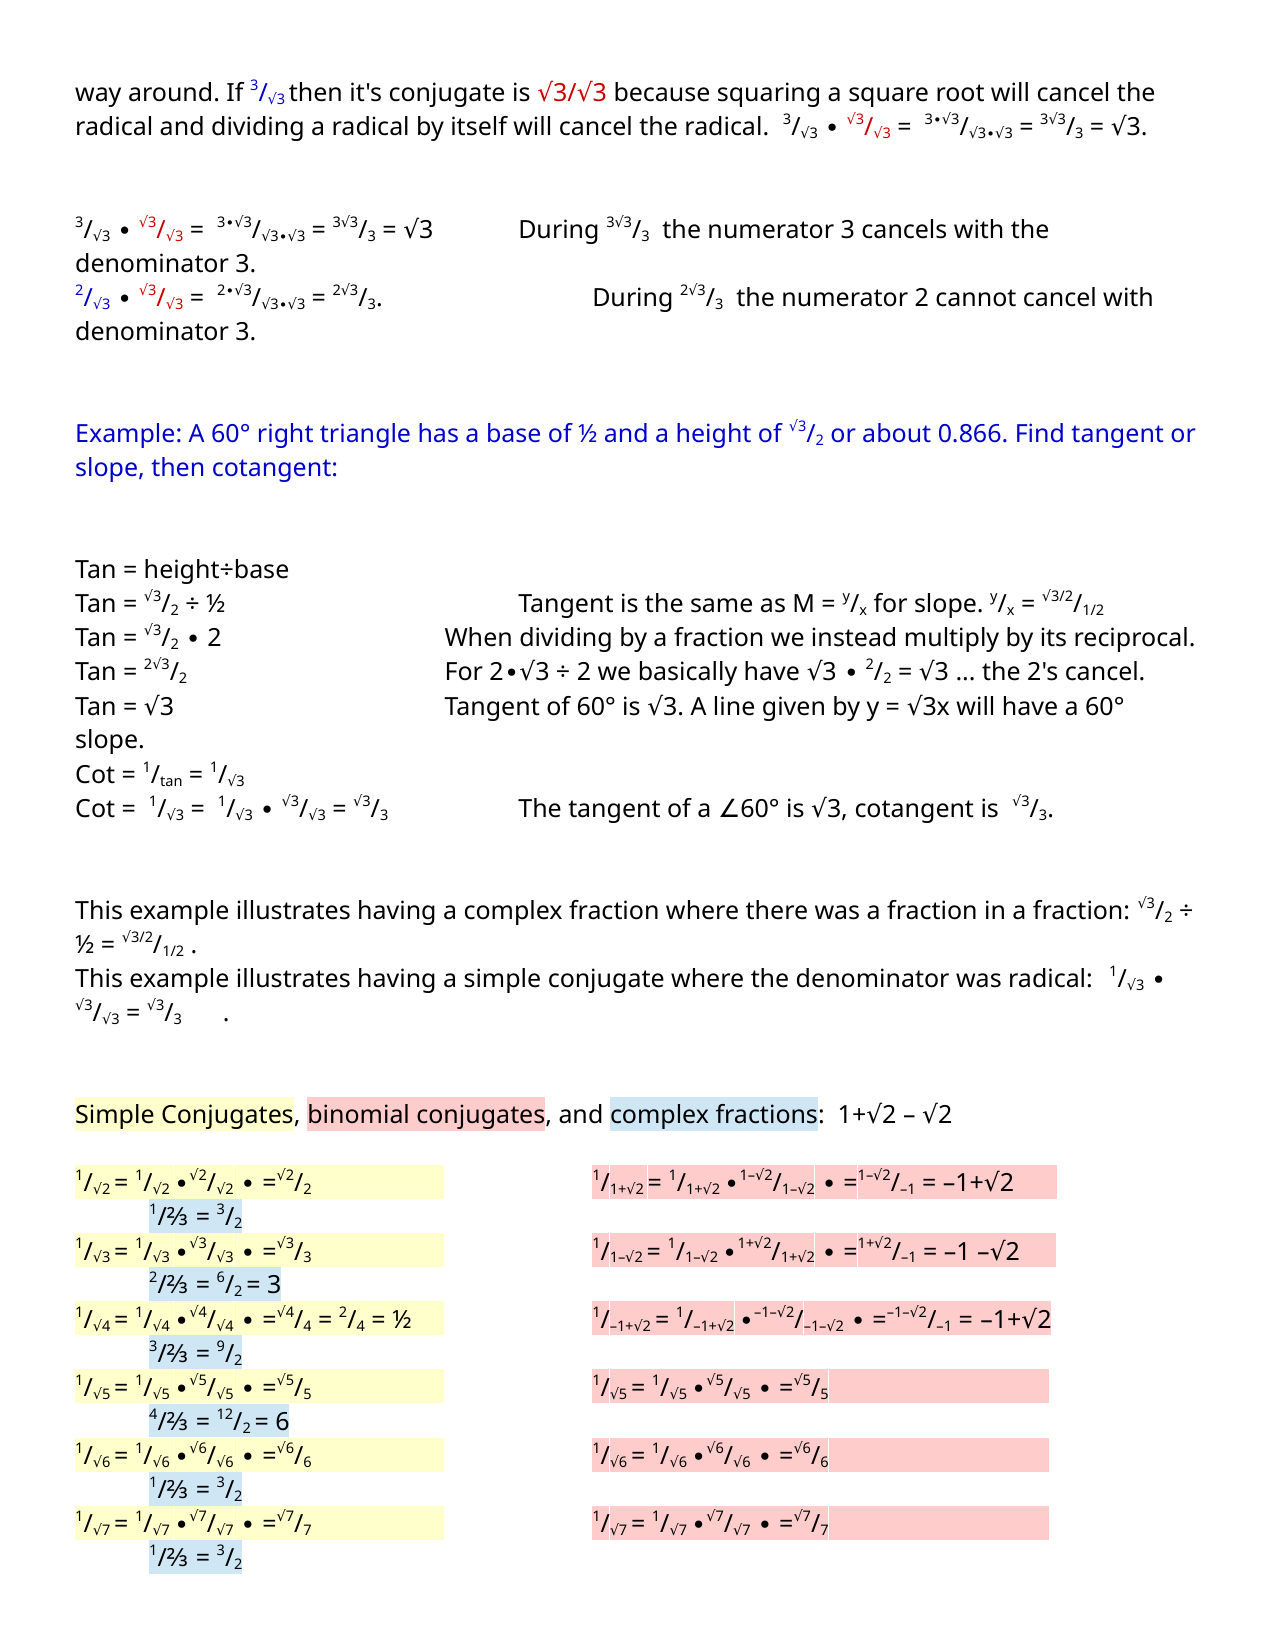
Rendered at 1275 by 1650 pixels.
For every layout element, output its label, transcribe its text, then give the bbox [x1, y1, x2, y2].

text Example: A 60° right triangle has a base of ½ and a height of √3/2 or about 0.866. Find tangent or slope, then cotangent: [75, 416, 1200, 484]
text Tan = √3 Tangent of 60° is √3. A line given by y = √3x will have a 60° slope. [75, 688, 1200, 756]
text Tan = √3/2 ÷ ½ Tangent is the same as M = y/x for slope. y/x = √3/2/1/2 [75, 586, 1200, 620]
text 2/√3 ∙ √3/√3 = 2∙√3/√3∙√3 = 2√3/3. During 2√3/3 the numerator 2 cannot cancel with denominator 3. [75, 279, 1200, 347]
text Tan = height÷base [75, 552, 1200, 586]
text 1/√4 = 1/√4 ∙√4/√4 ∙ =√4/4 = 2/4 = ½ 1/–1+√2 = 1/–1+√2 ∙–1–√2/–1–√2 ∙ =–1–√2/–1 = –1+√2 3/⅔ = 9/2 [75, 1301, 1200, 1369]
text Simple Conjugates, binomial conjugates, and complex fractions: 1+√2 – √2 [75, 1097, 1200, 1131]
text Cot = 1/√3 = 1/√3 ∙ √3/√3 = √3/3 The tangent of a ∠60° is √3, cotangent is √3/3. [75, 790, 1200, 824]
text Tan = 2√3/2 For 2∙√3 ÷ 2 we basically have √3 ∙ 2/2 = √3 ... the 2's cancel. [75, 654, 1200, 688]
text 1/√5 = 1/√5 ∙√5/√5 ∙ =√5/5 1/√5 = 1/√5 ∙√5/√5 ∙ =√5/5 4/⅔ = 12/2 = 6 [75, 1369, 1200, 1437]
text 1/√2 = 1/√2 ∙√2/√2 ∙ =√2/2 1/1+√2 = 1/1+√2 ∙1–√2/1–√2 ∙ =1–√2/–1 = –1+√2 1/⅔ = 3/2 [75, 1165, 1200, 1233]
text This example illustrates having a simple conjugate where the denominator was radical: 1/√3 ∙ √3/√3 = √3/3 . [75, 961, 1200, 1029]
text 1/√7 = 1/√7 ∙√7/√7 ∙ =√7/7 1/√7 = 1/√7 ∙√7/√7 ∙ =√7/7 1/⅔ = 3/2 [75, 1506, 1200, 1574]
text way around. If 3/√3 then it's conjugate is √3/√3 because squaring a square root will cancel the radical and dividing a radical by itself will cancel the radical. 3/√3 ∙ √3/√3 = 3∙√3/√3∙√3 = 3√3/3 = √3. [75, 75, 1200, 143]
text 3/√3 ∙ √3/√3 = 3∙√3/√3∙√3 = 3√3/3 = √3 During 3√3/3 the numerator 3 cancels with the denominator 3. [75, 211, 1200, 279]
text Tan = √3/2 ∙ 2 When dividing by a fraction we instead multiply by its reciprocal. [75, 620, 1200, 654]
text Cot = 1/tan = 1/√3 [75, 756, 1200, 790]
text This example illustrates having a complex fraction where there was a fraction in a fraction: √3/2 ÷ ½ = √3/2/1/2 . [75, 892, 1200, 961]
text 1/√6 = 1/√6 ∙√6/√6 ∙ =√6/6 1/√6 = 1/√6 ∙√6/√6 ∙ =√6/6 1/⅔ = 3/2 [75, 1437, 1200, 1506]
text 1/√3 = 1/√3 ∙√3/√3 ∙ =√3/3 1/1–√2 = 1/1–√2 ∙1+√2/1+√2 ∙ =1+√2/–1 = –1 –√2 2/⅔ = 6/2 = 3 [75, 1233, 1200, 1301]
